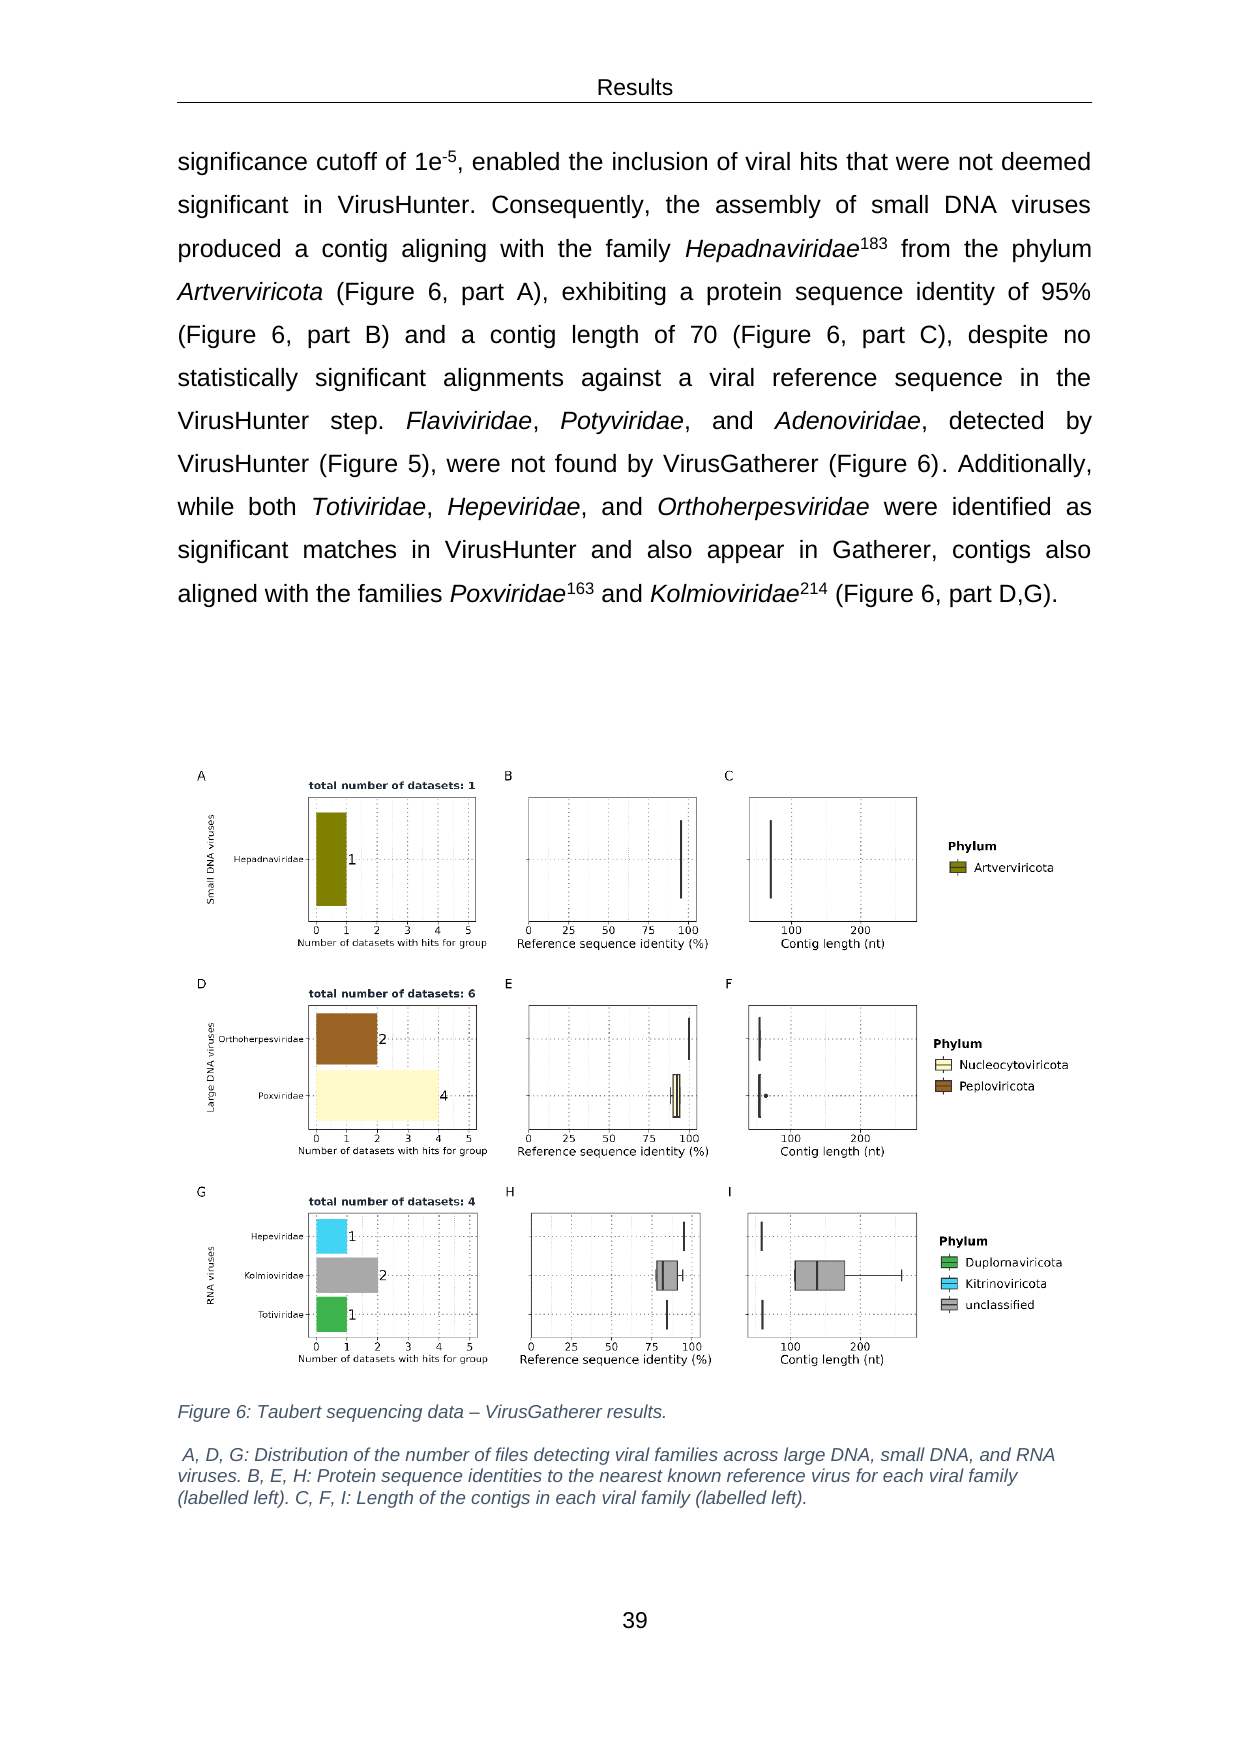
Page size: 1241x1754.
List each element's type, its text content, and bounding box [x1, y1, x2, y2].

text A, D, G: Distribution of the number of files detecting viral families across large DNA, small DNA, and RNA viruses. B, E, H: Protein sequence identities to the nearest known reference virus for each viral family (labelled left). C, F, I: Length of the contigs in each viral family (labelled left). [177, 1443, 1092, 1508]
text Figure 6: Taubert sequencing data – VirusGatherer results. [177, 1401, 1092, 1423]
text significance cutoff of 1e-5, enabled the inclusion of viral hits that were not deemed significant in VirusHunter. Consequently, the assembly of small DNA viruses produced a contig aligning with the family Hepadnaviridae183 from the phylum Artverviricota (Figure 6, part A), exhibiting a protein sequence identity of 95% (Figure 6, part B) and a contig length of 70 (Figure 6, part C), despite no statistically significant alignments against a viral reference sequence in the VirusHunter step. Flaviviridae, Potyviridae, and Adenoviridae, detected by VirusHunter (Figure 5), were not found by VirusGatherer (Figure 6). Additionally, while both Totiviridae, Hepeviridae, and Orthoherpesviridae were identified as significant matches in VirusHunter and also appear in Gatherer, contigs also aligned with the families Poxviridae163 and Kolmioviridae214 (Figure 6, part D,G). [177, 147, 1092, 607]
